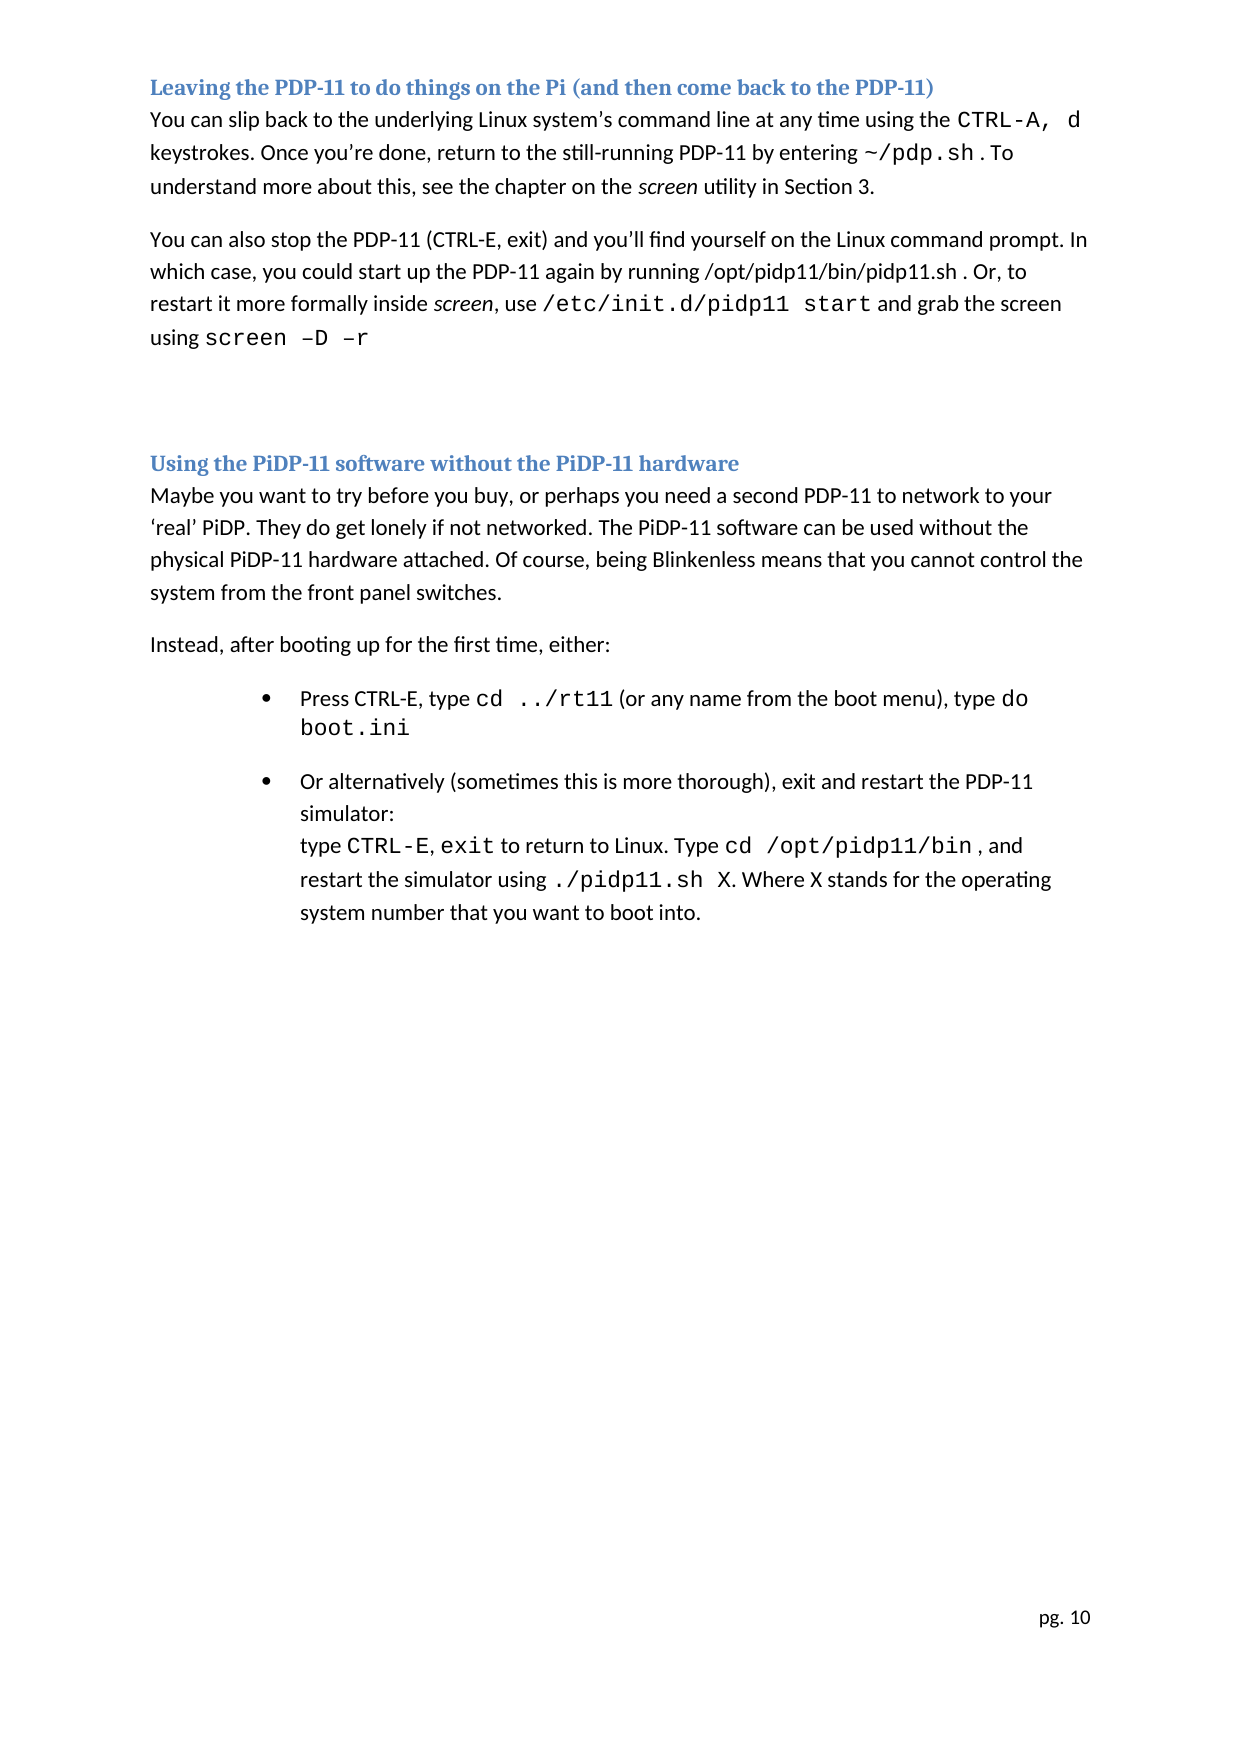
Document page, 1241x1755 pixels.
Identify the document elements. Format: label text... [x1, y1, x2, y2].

text Instead, after booting up for the first time, either: [150, 631, 1090, 659]
subtitle Using the PiDP-11 software without the PiDP-11 hardware [150, 451, 1090, 477]
list Press CTRL-E, type cd ../rt11 (or any name from the boot menu), type do boot.ini [262, 684, 1090, 743]
text You can also stop the PDP-11 (CTRL-E, exit) and you’ll find yourself on the Linux command prompt. In which case, you could start up the PDP-11 again by running /opt/pidp11/bin/pidp11.sh . Or, to restart it more formally inside screen, use /etc/init.d/pidp11 start and grab the screen using screen –D –r [150, 225, 1090, 352]
text Maybe you want to try before you buy, or perhaps you need a second PDP-11 to network to your ‘real’ PiDP. They do get lonely if not networked. The PiDP-11 software can be used without the physical PiDP-11 hardware attached. Of course, being Blinkenless means that you cannot control the system from the front panel switches. [150, 481, 1090, 606]
list Or alternatively (sometimes this is more thorough), exit and restart the PDP-11 simulator: type CTRL-E, exit to return to Linux. Type cd /opt/pidp11/bin , and restart the simulator using ./pidp11.sh X. Where X stands for the operating system number that you want to boot into. [262, 767, 1090, 926]
subtitle Leaving the PDP-11 to do things on the Pi (and then come back to the PDP-11) [150, 75, 1090, 101]
text You can slip back to the underlying Linux system’s command line at any time using the CTRL-A, d keystrokes. Once you’re done, return to the still-running PDP-11 by entering ~/pdp.sh . To understand more about this, see the chapter on the screen utility in Section 3. [150, 105, 1090, 200]
